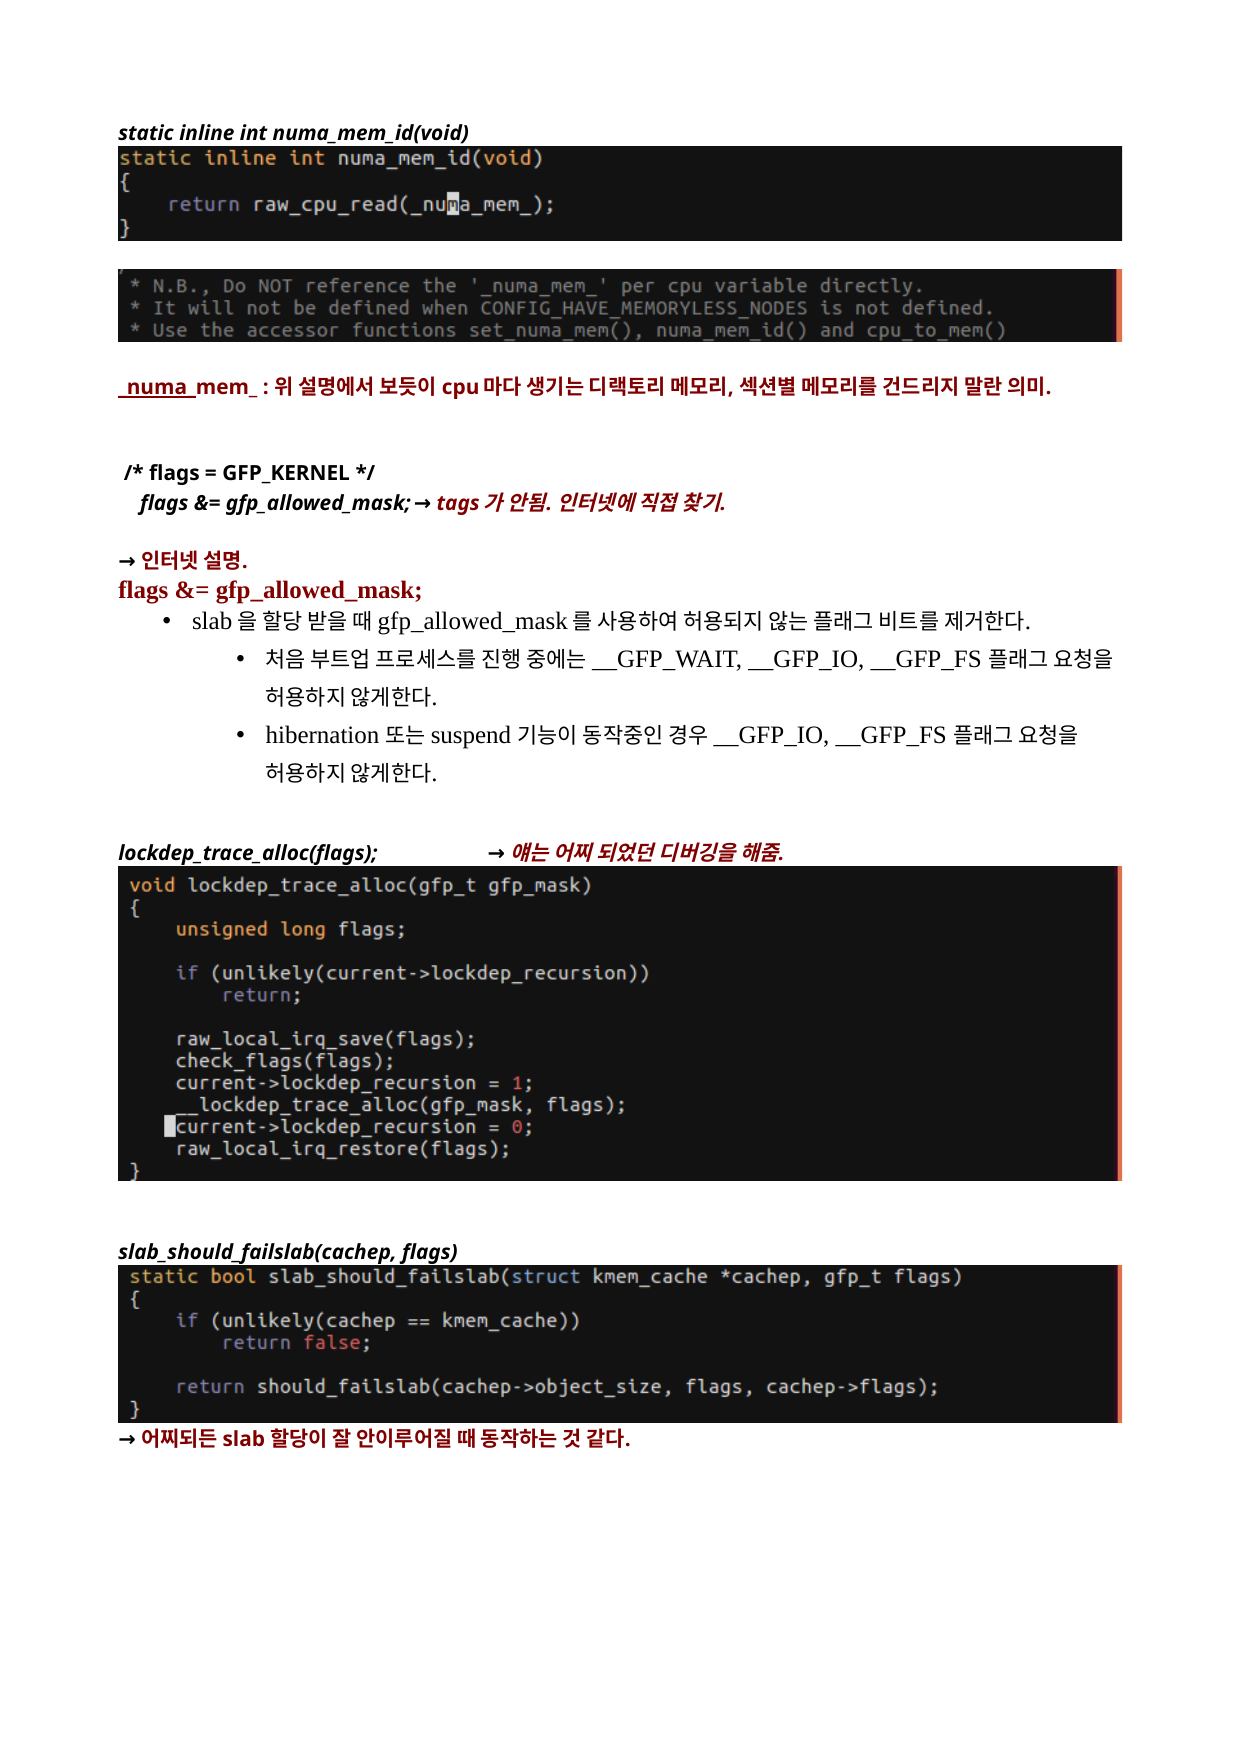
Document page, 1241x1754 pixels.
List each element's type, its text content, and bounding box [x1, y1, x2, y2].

picture [118, 269, 1123, 342]
picture [118, 146, 1123, 241]
text → 어찌되든 slab 할당이 잘 안이루어질 때 동작하는 것 같다. [118, 1423, 1122, 1453]
text _numa_mem_ : 위 설명에서 보듯이 cpu마다 생기는 디랙토리 메모리, 섹션별 메모리를 건드리지 말란 의미. [118, 370, 1122, 401]
list hibernation 또는 suspend 기능이 동작중인 경우 __GFP_IO, __GFP_FS 플래그 요청을 허용하지 않게한다. [236, 718, 1122, 787]
picture [118, 866, 1123, 1181]
text flags &= gfp_allowed_mask; → tags가 안됨. 인터넷에 직접 찾기. [118, 486, 1122, 516]
list 처음 부트업 프로세스를 진행 중에는 __GFP_WAIT, __GFP_IO, __GFP_FS 플래그 요청을 허용하지 않게한다. [236, 642, 1122, 711]
text lockdep_trace_alloc(flags); → 얘는 어찌 되었던 디버깅을 해줌. [118, 836, 1122, 866]
picture [118, 1265, 1123, 1423]
text flags &= gfp_allowed_mask; [118, 575, 1122, 604]
text static inline int numa_mem_id(void) [118, 118, 1122, 146]
list slab을 할당 받을 때 gfp_allowed_mask를 사용하여 허용되지 않는 플래그 비트를 제거한다. [162, 604, 1122, 636]
text → 인터넷 설명. [118, 545, 1122, 575]
text slab_should_failslab(cachep, flags) [118, 1237, 1122, 1265]
text /* flags = GFP_KERNEL */ [118, 458, 1122, 486]
